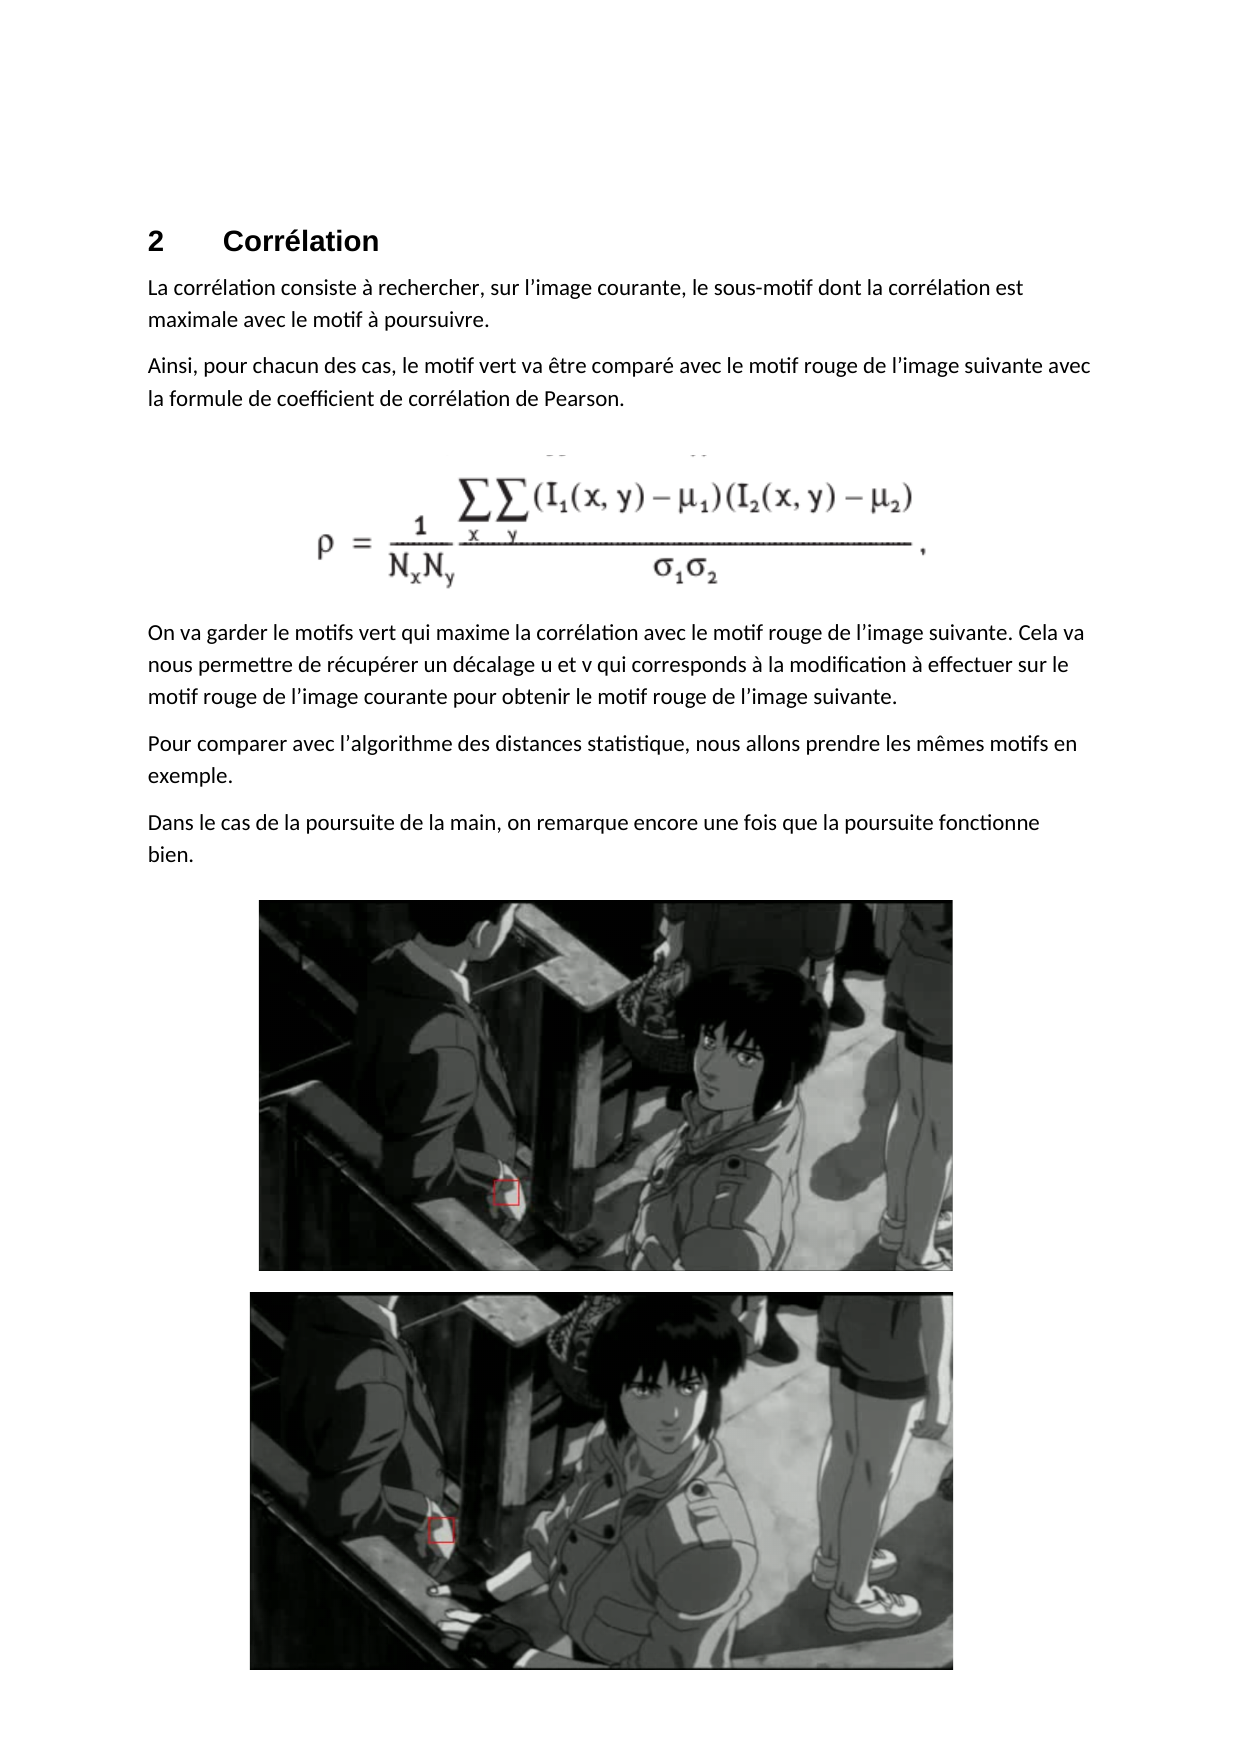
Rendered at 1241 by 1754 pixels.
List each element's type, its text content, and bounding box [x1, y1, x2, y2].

subtitle Corrélation [148, 224, 1093, 258]
picture [249, 1292, 954, 1670]
text Ainsi, pour chacun des cas, le motif vert va être comparé avec le motif rouge de l’image suivante avec la formule de coefficient de corrélation de Pearson. [148, 352, 1093, 412]
text Pour comparer avec l’algorithme des distances statistique, nous allons prendre les mêmes motifs en exemple. [148, 729, 1093, 789]
text Dans le cas de la poursuite de la main, on remarque encore une fois que la poursuite fonctionne bien. [148, 808, 1093, 868]
picture [258, 900, 953, 1271]
picture [295, 455, 945, 598]
text On va garder le motifs vert qui maxime la corrélation avec le motif rouge de l’image suivante. Cela va nous permettre de récupérer un décalage u et v qui corresponds à la modification à effectuer sur le motif rouge de l’image courante pour obtenir le motif rouge de l’image suivante. [148, 618, 1093, 710]
text La corrélation consiste à rechercher, sur l’image courante, le sous-motif dont la corrélation est maximale avec le motif à poursuivre. [148, 273, 1093, 333]
